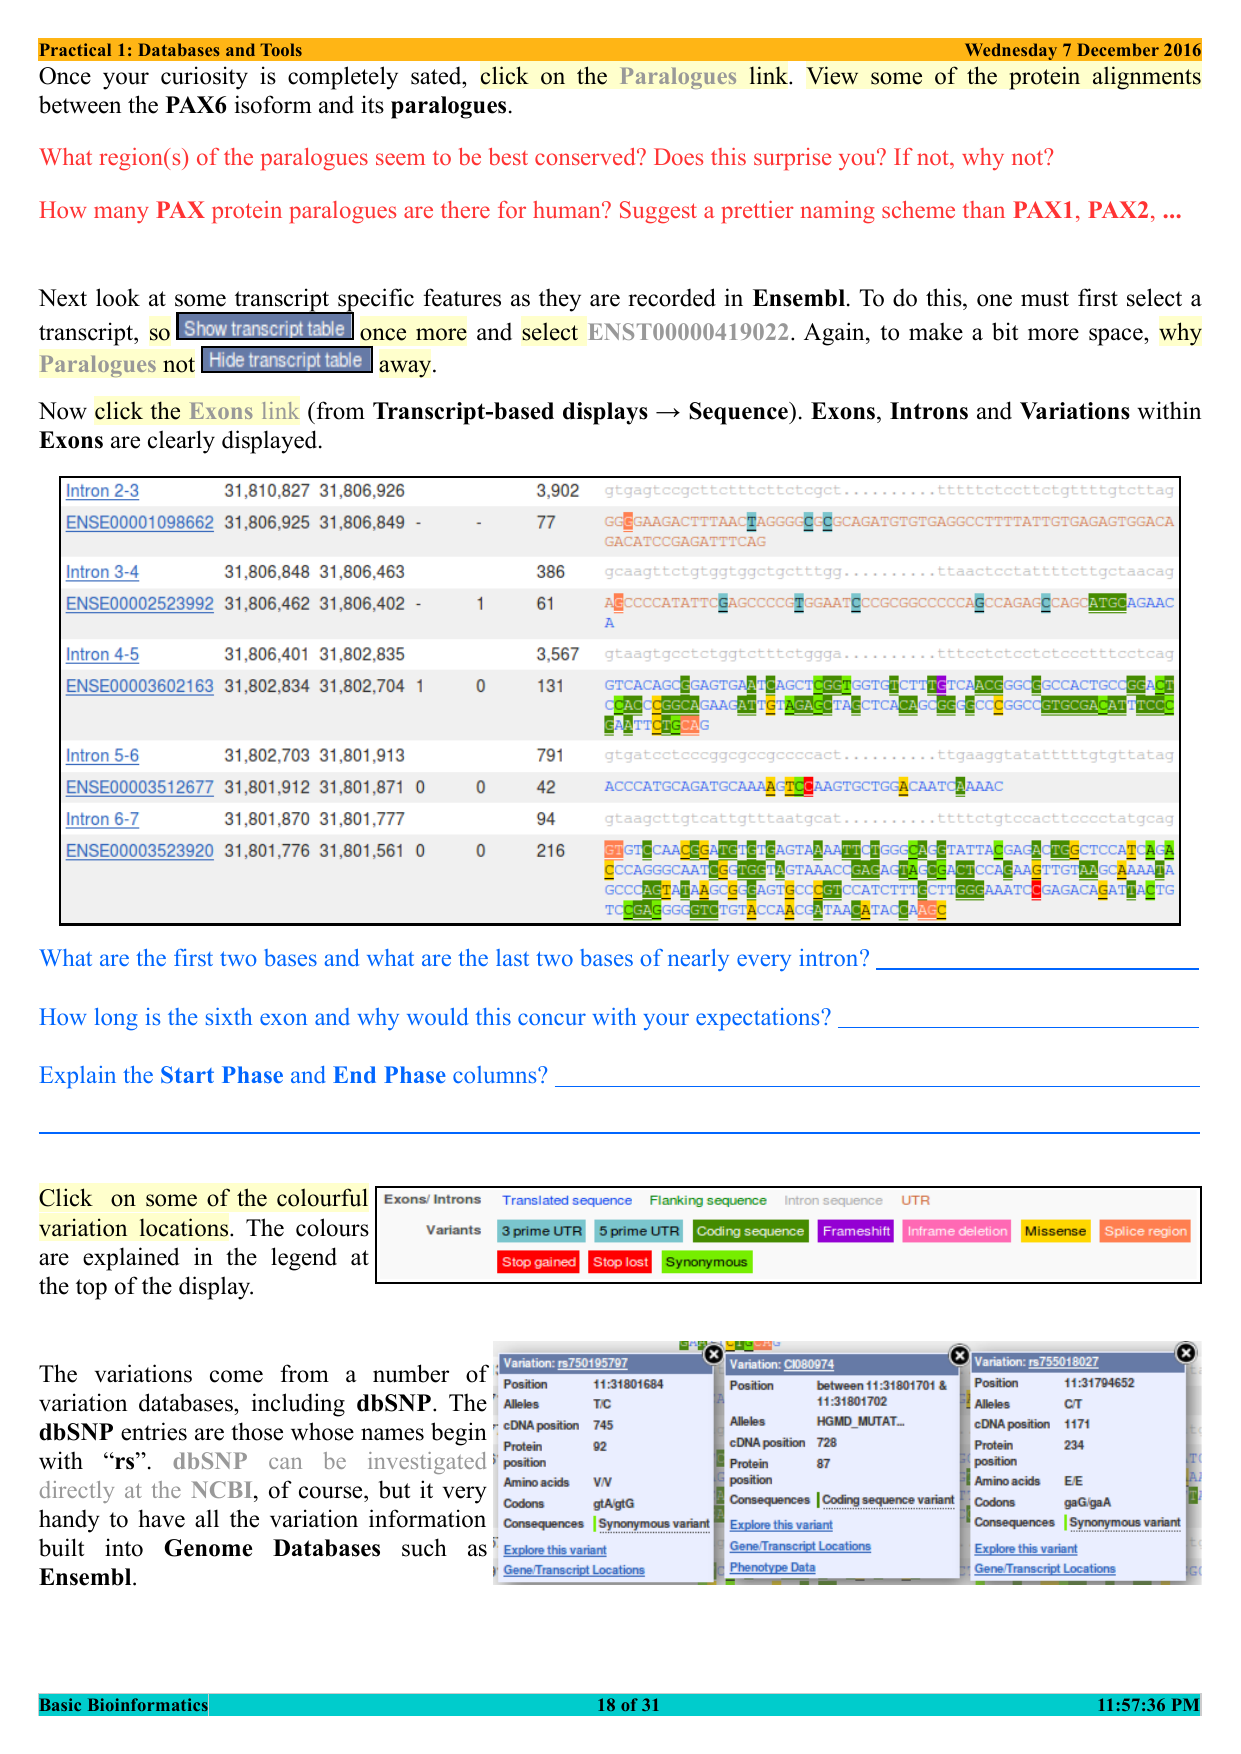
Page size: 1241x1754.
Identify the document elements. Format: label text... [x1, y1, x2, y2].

text What region(s) of the paralogues seem to be best conserved? Does this surprise you? If not, why not? [38, 142, 1202, 171]
text Once your curiosity is completely sated, click on the Paralogues link. View some of the protein alignments between the PAX6 isoform and its paralogues. [38, 61, 1202, 119]
picture [61, 478, 1179, 923]
text What are the first two bases and what are the last two bases of nearly every intron? [38, 478, 1202, 972]
text How long is the sixth exon and why would this concur with your expectations? [38, 1002, 1202, 1031]
text The variations come from a number of variation databases, including dbSNP. The dbSNP entries are those whose names begin with “rs”. dbSNP can be investigated directly at the NCBI, of course, but it very handy to have all the variation information built into Genome Databases such as Ensembl. [38, 1359, 1202, 1591]
text Click on some of the colourful variation locations. The colours are explained in the legend at the top of the display. [38, 1183, 1202, 1299]
picture [203, 348, 371, 371]
text Now click the Exons link (from Transcript-based displays → Sequence). Exons, Introns and Variations within Exons are clearly displayed. [38, 396, 1202, 454]
text Explain the Start Phase and End Phase columns? [38, 1060, 1202, 1089]
text Next look at some transcript specific features as they are recorded in Ensembl. To do this, one must first select a transcript, soonce more and select ENST00000419022. Again, to make a bit more space, why Paralogues notaway. [38, 283, 1202, 378]
text How many PAX protein paralogues are there for human? Suggest a prettier naming scheme than PAX1, PAX2, ... [38, 195, 1202, 224]
picture [380, 1190, 1197, 1279]
picture [493, 1341, 1202, 1585]
picture [179, 314, 352, 338]
